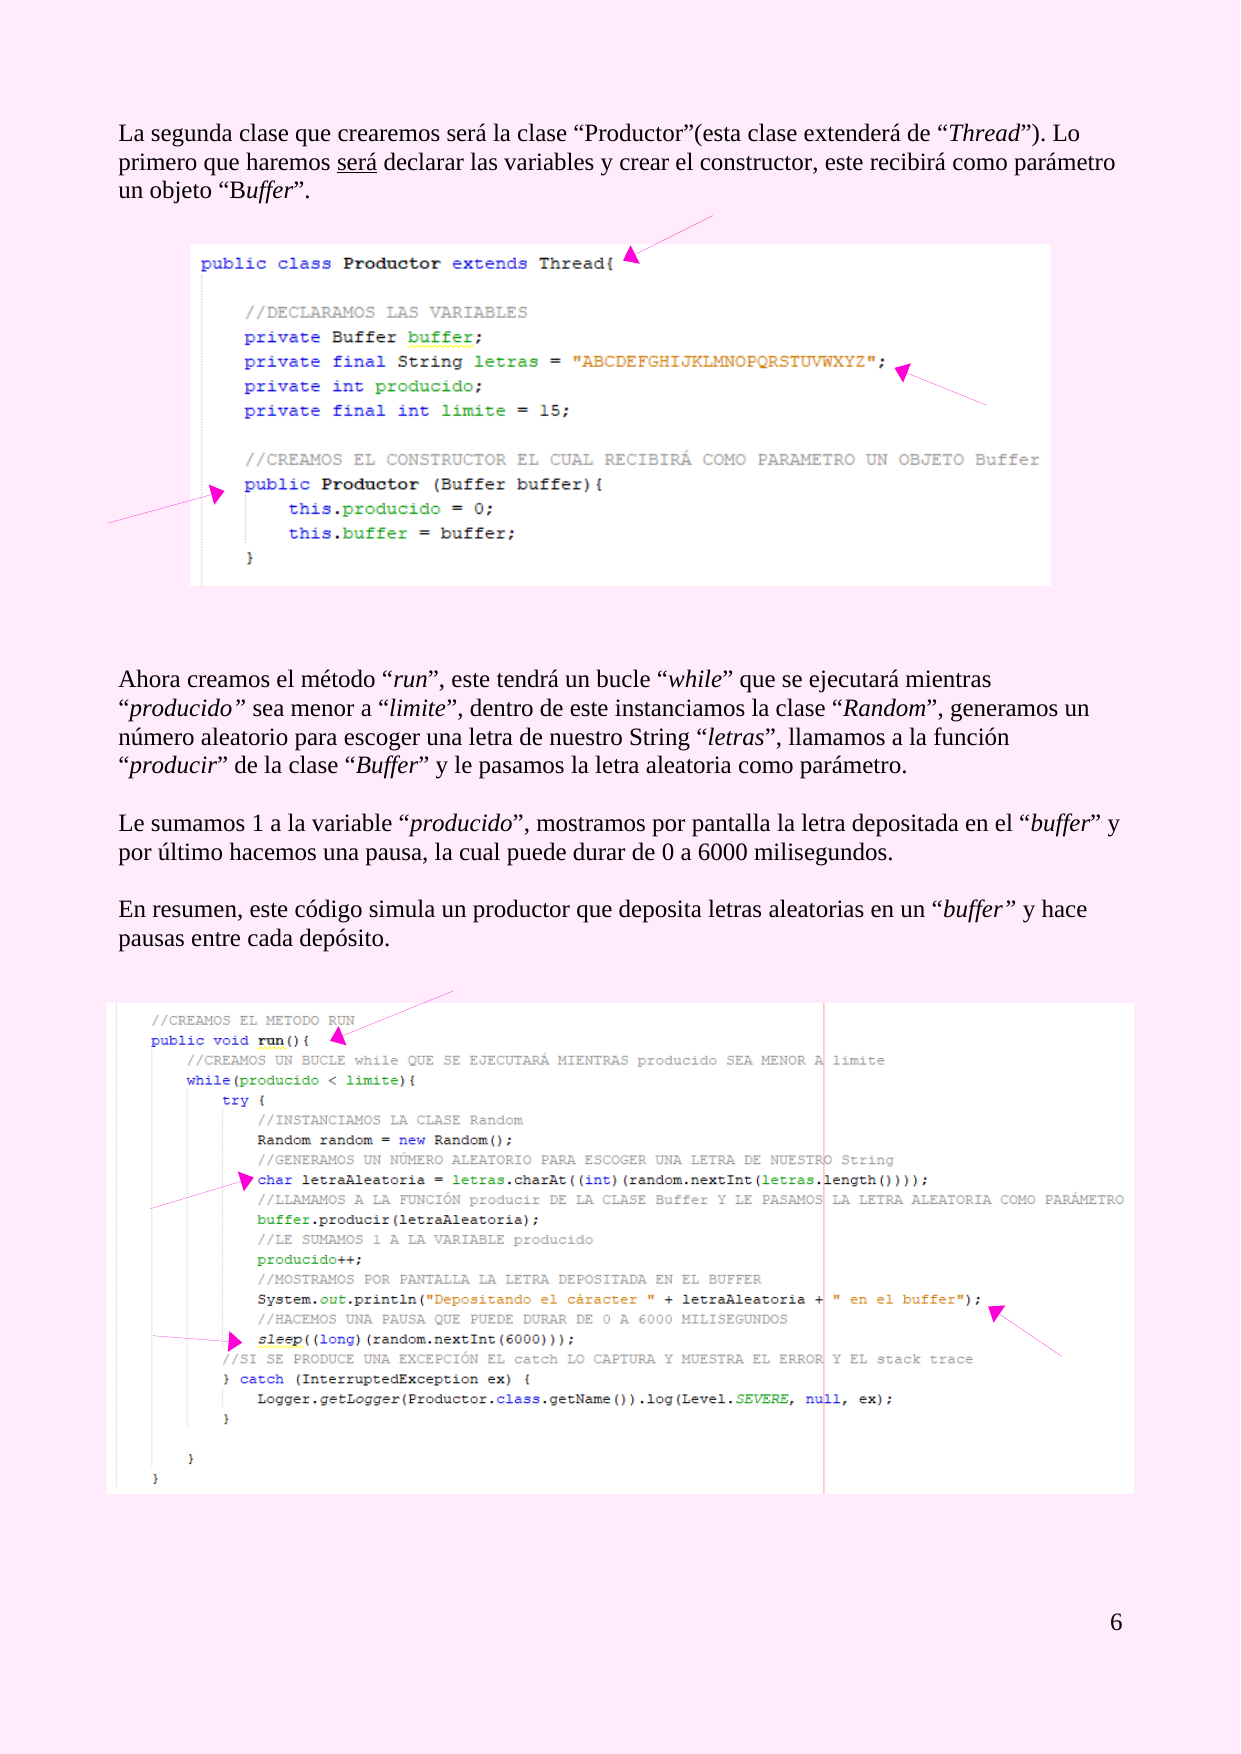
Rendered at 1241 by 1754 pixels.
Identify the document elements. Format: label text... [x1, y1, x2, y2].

text Le sumamos 1 a la variable “producido”, mostramos por pantalla la letra depositada en el “buffer” y por último hacemos una pausa, la cual puede durar de 0 a 6000 milisegundos. [118, 808, 1122, 866]
text En resumen, este código simula un productor que deposita letras aleatorias en un “buffer” y hace pausas entre cada depósito. [118, 894, 1122, 952]
picture [106, 1003, 1134, 1494]
text La segunda clase que crearemos será la clase “Productor”(esta clase extenderá de “Thread”). Lo primero que haremos será declarar las variables y crear el constructor, este recibirá como parámetro un objeto “Buffer”. [118, 118, 1122, 204]
picture [189, 244, 1051, 586]
text Ahora creamos el método “run”, este tendrá un bucle “while” que se ejecutará mientras “producido” sea menor a “limite”, dentro de este instanciamos la clase “Random”, generamos un número aleatorio para escoger una letra de nuestro String “letras”, llamamos a la función “producir” de la clase “Buffer” y le pasamos la letra aleatoria como parámetro. [118, 664, 1122, 779]
